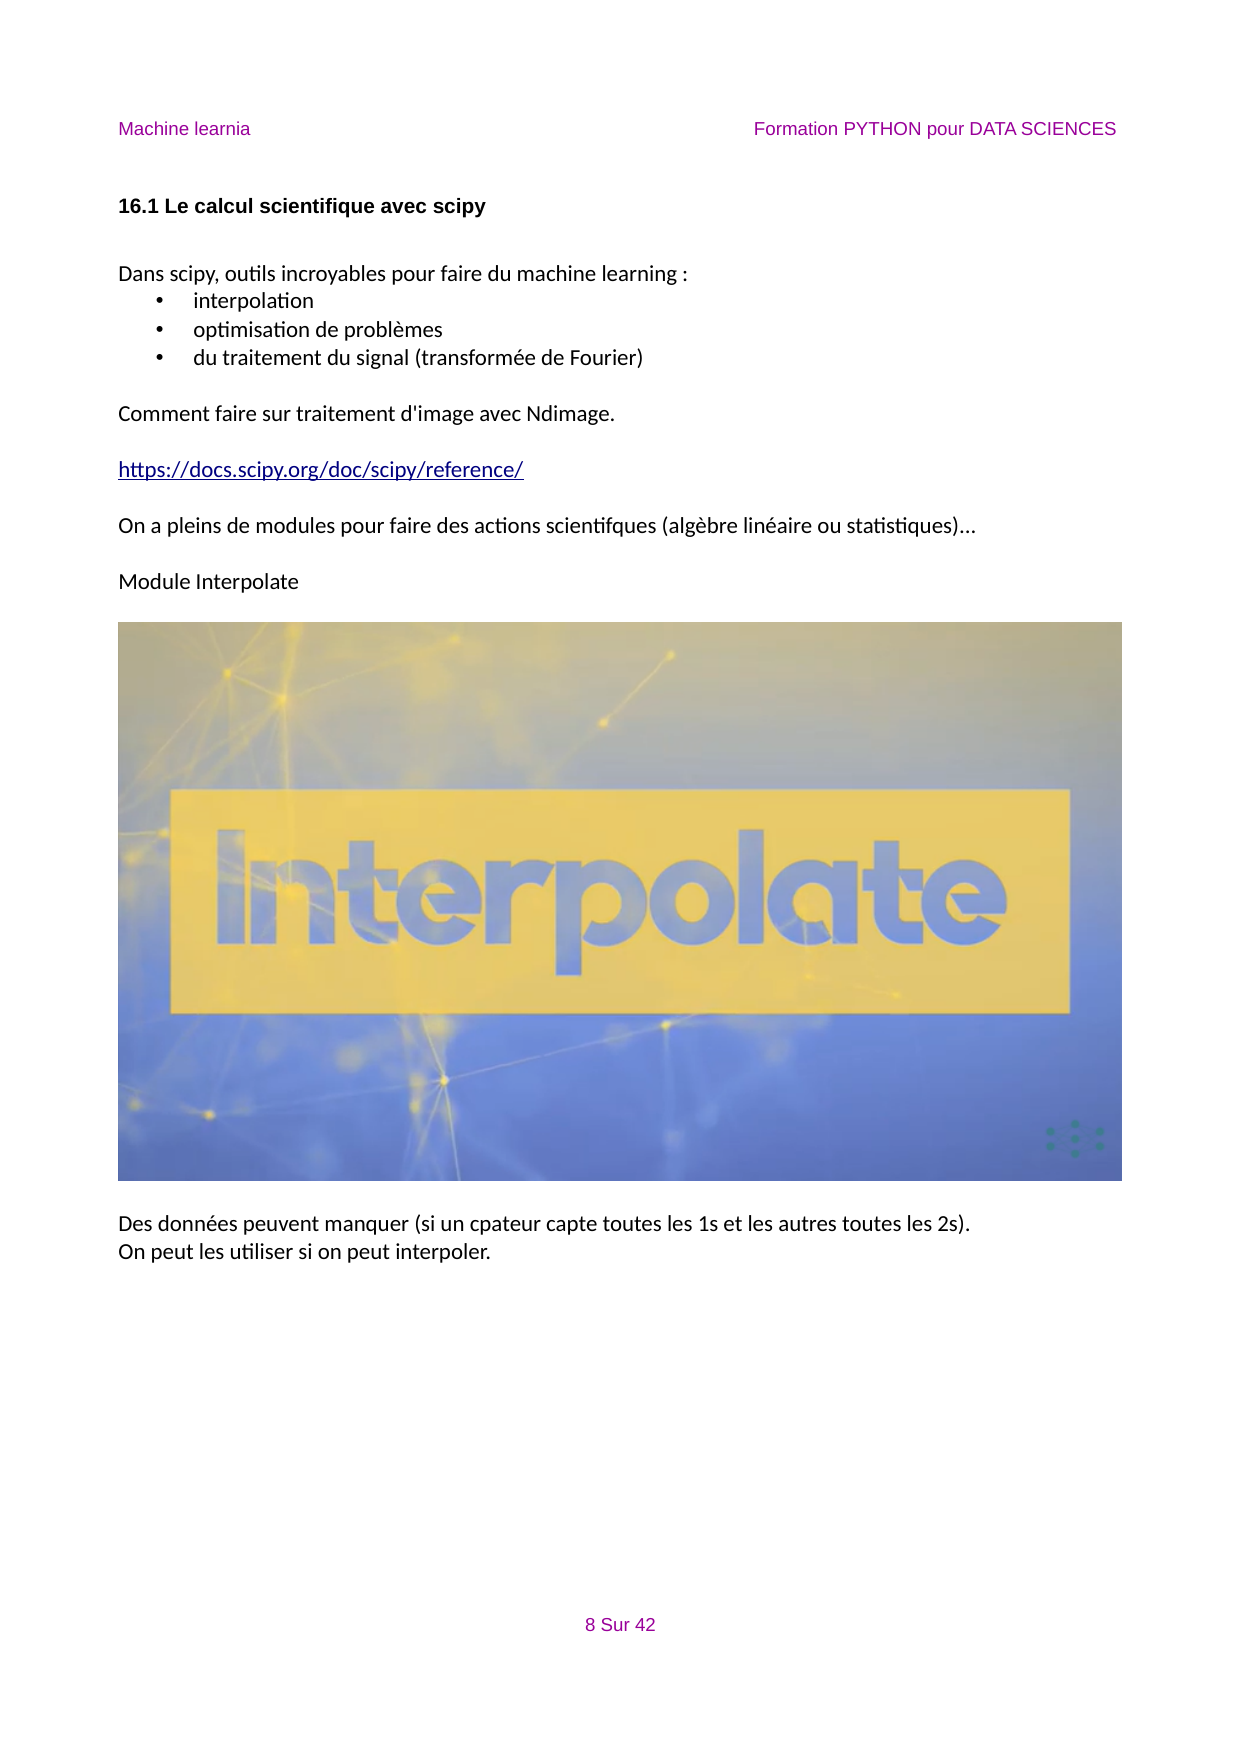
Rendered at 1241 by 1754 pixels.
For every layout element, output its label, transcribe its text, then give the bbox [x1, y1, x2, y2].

text Module Interpolate [118, 567, 1122, 595]
list du traitement du signal (transformée de Fourier) [156, 343, 1122, 371]
picture [118, 622, 1122, 1181]
text Dans scipy, outils incroyables pour faire du machine learning : [118, 259, 1122, 287]
subtitle 16.1 Le calcul scientifique avec scipy [118, 194, 1122, 218]
text Des données peuvent manquer (si un cpateur capte toutes les 1s et les autres toutes les 2s). [118, 1209, 1122, 1237]
text Comment faire sur traitement d'image avec Ndimage. [118, 399, 1122, 427]
text On a pleins de modules pour faire des actions scientifques (algèbre linéaire ou statistiques)... [118, 511, 1122, 539]
list optimisation de problèmes [156, 315, 1122, 343]
text https://docs.scipy.org/doc/scipy/reference/ [118, 455, 1122, 483]
text On peut les utiliser si on peut interpoler. [118, 1237, 1122, 1265]
list interpolation [156, 287, 1122, 315]
